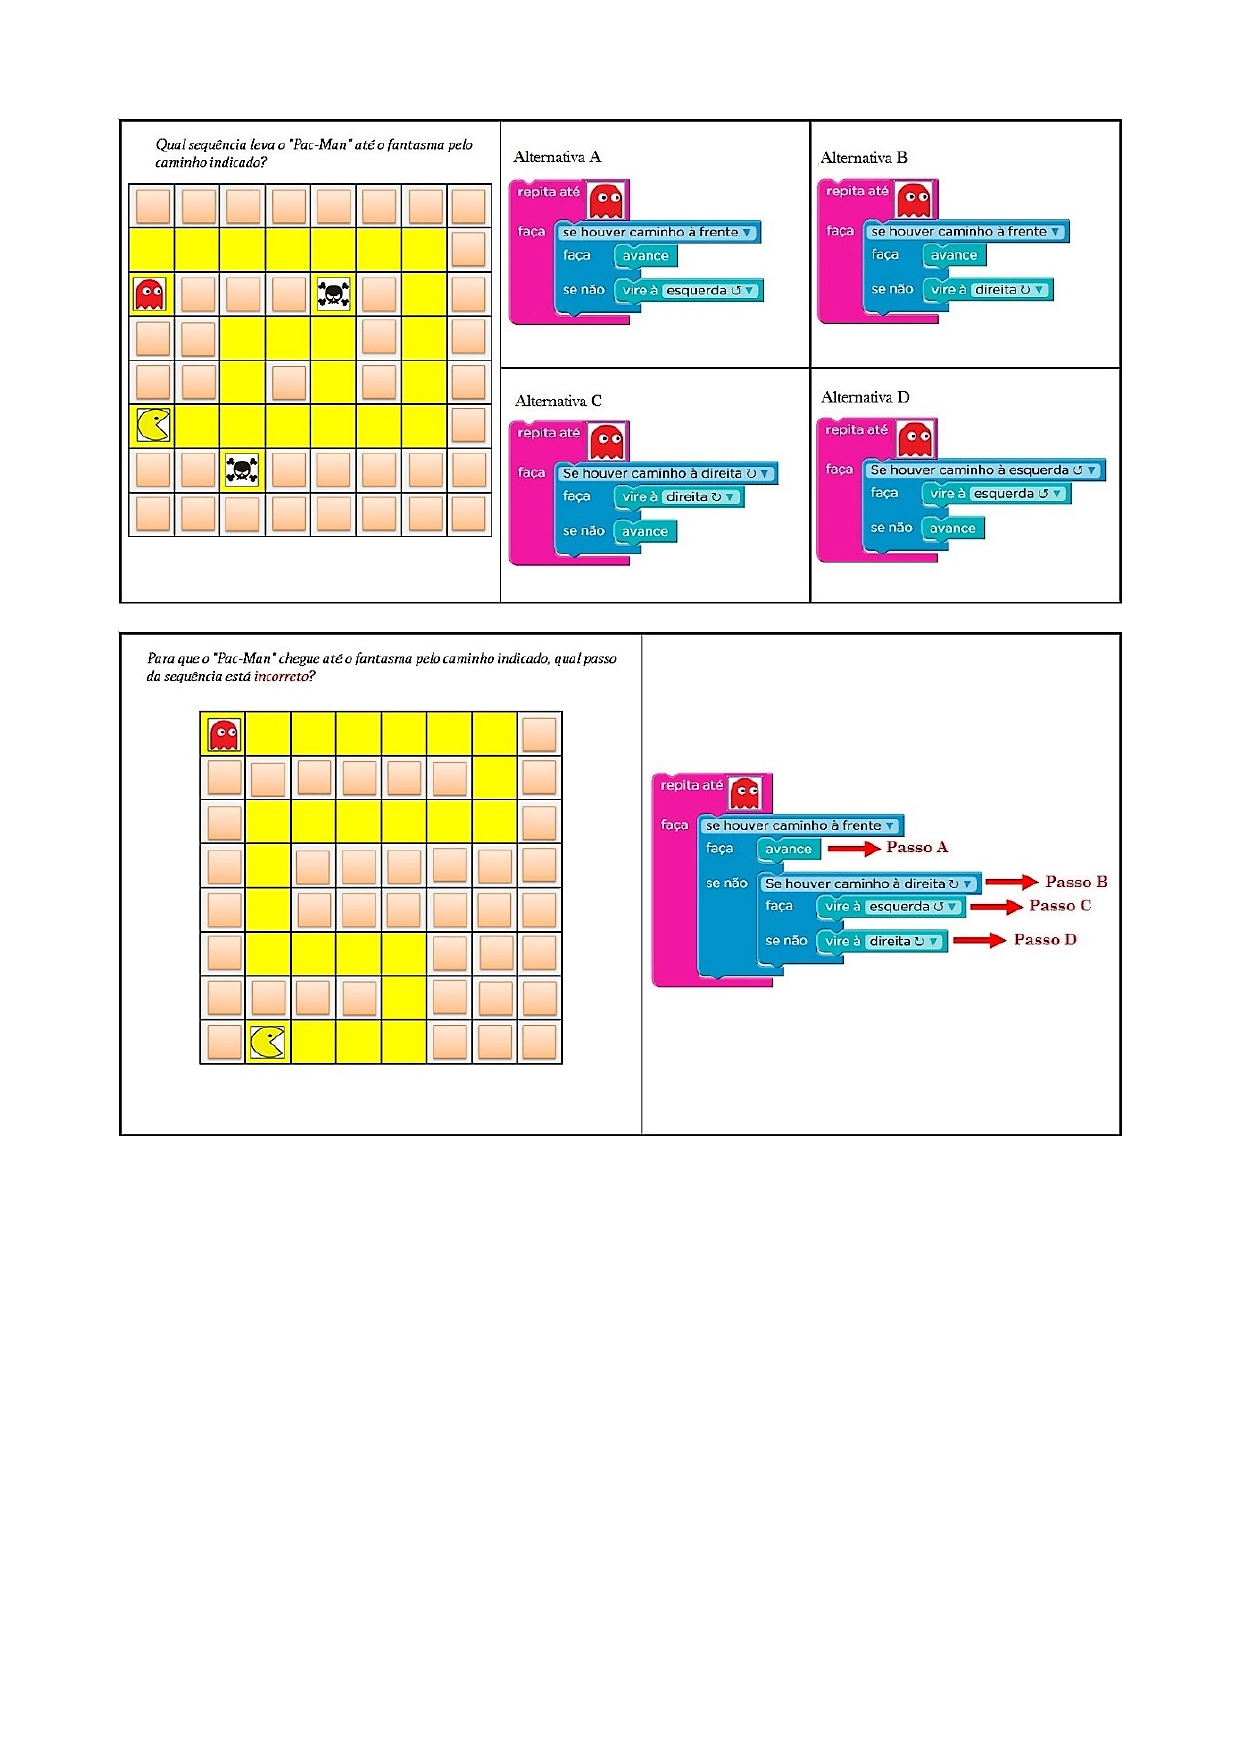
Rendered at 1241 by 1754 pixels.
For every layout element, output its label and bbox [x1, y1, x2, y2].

picture [118, 118, 1123, 604]
picture [118, 631, 1123, 1137]
